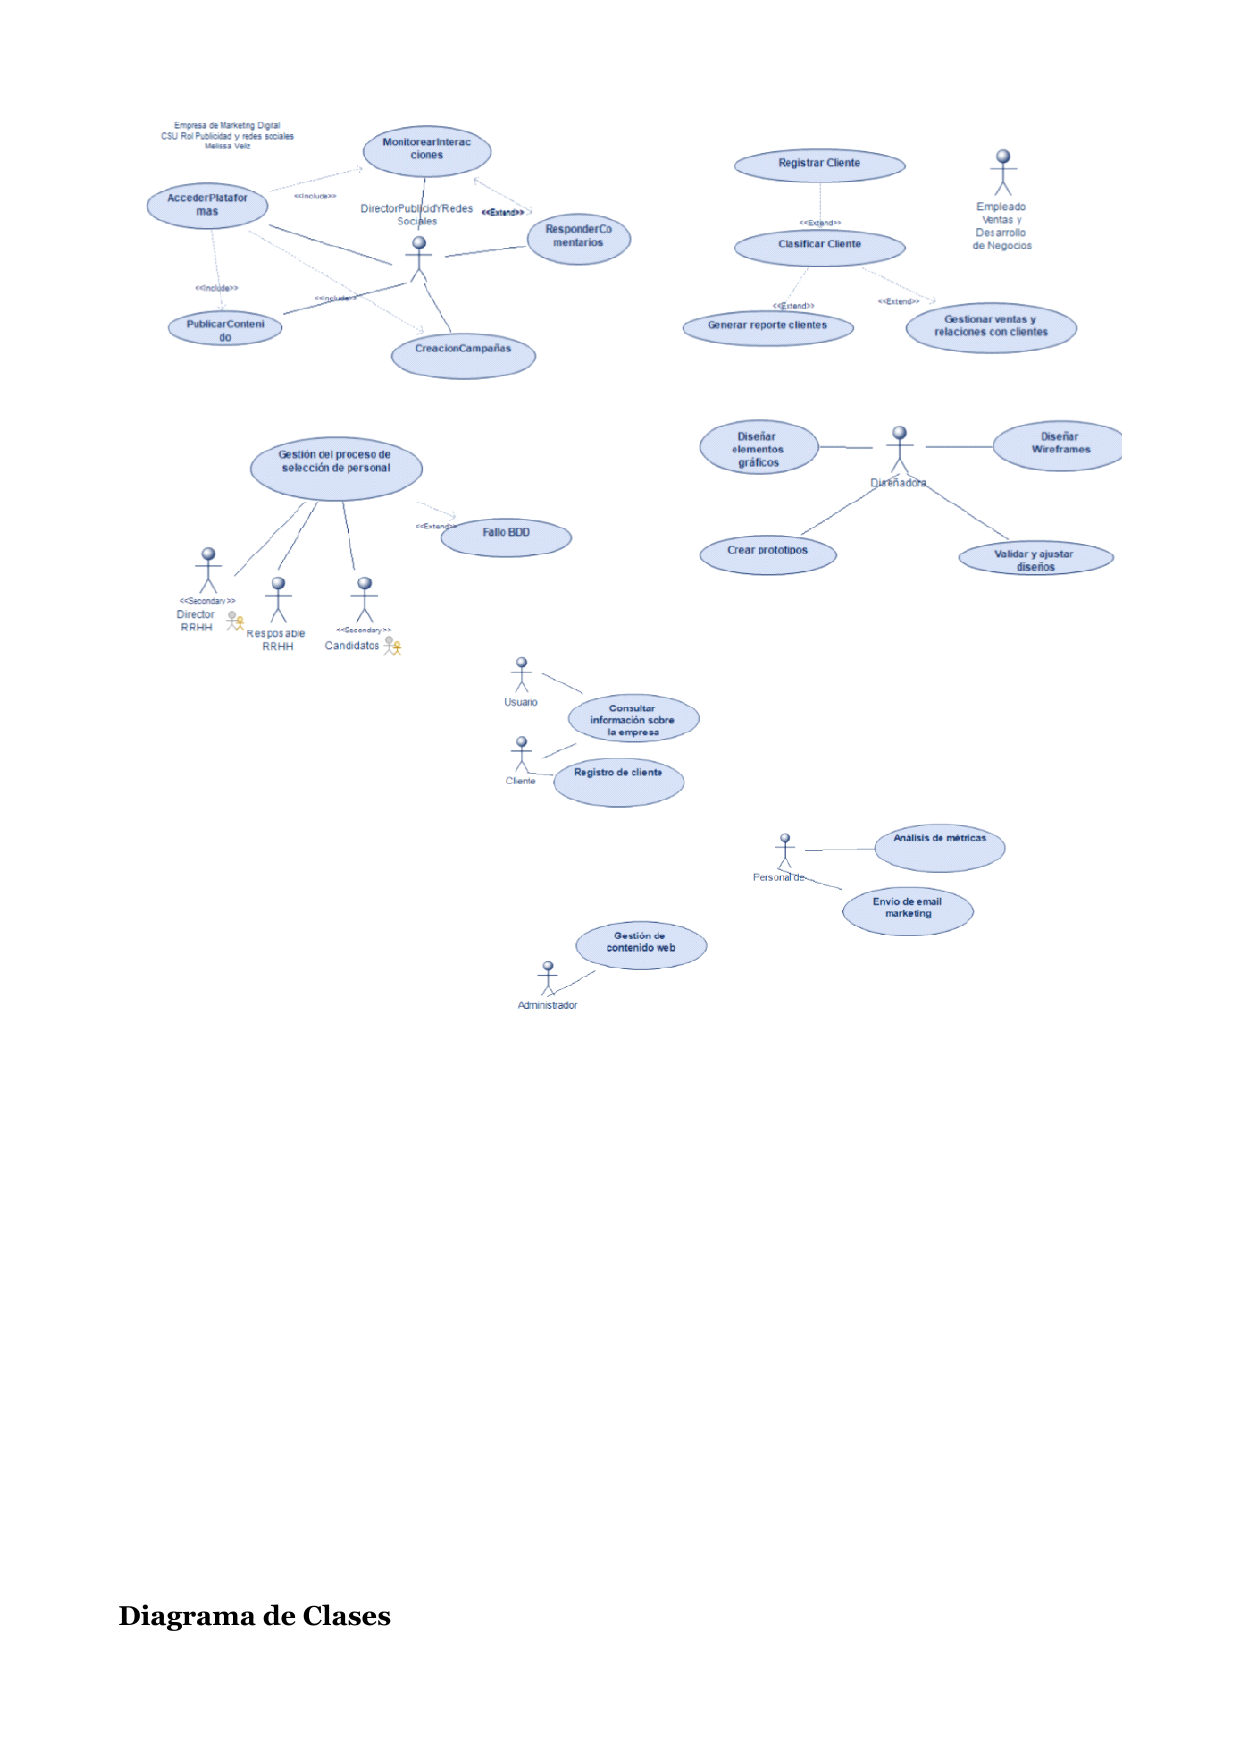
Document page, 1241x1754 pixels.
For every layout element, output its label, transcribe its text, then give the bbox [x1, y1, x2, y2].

picture [118, 118, 1122, 1040]
text Diagrama de Clases [118, 1601, 1122, 1631]
